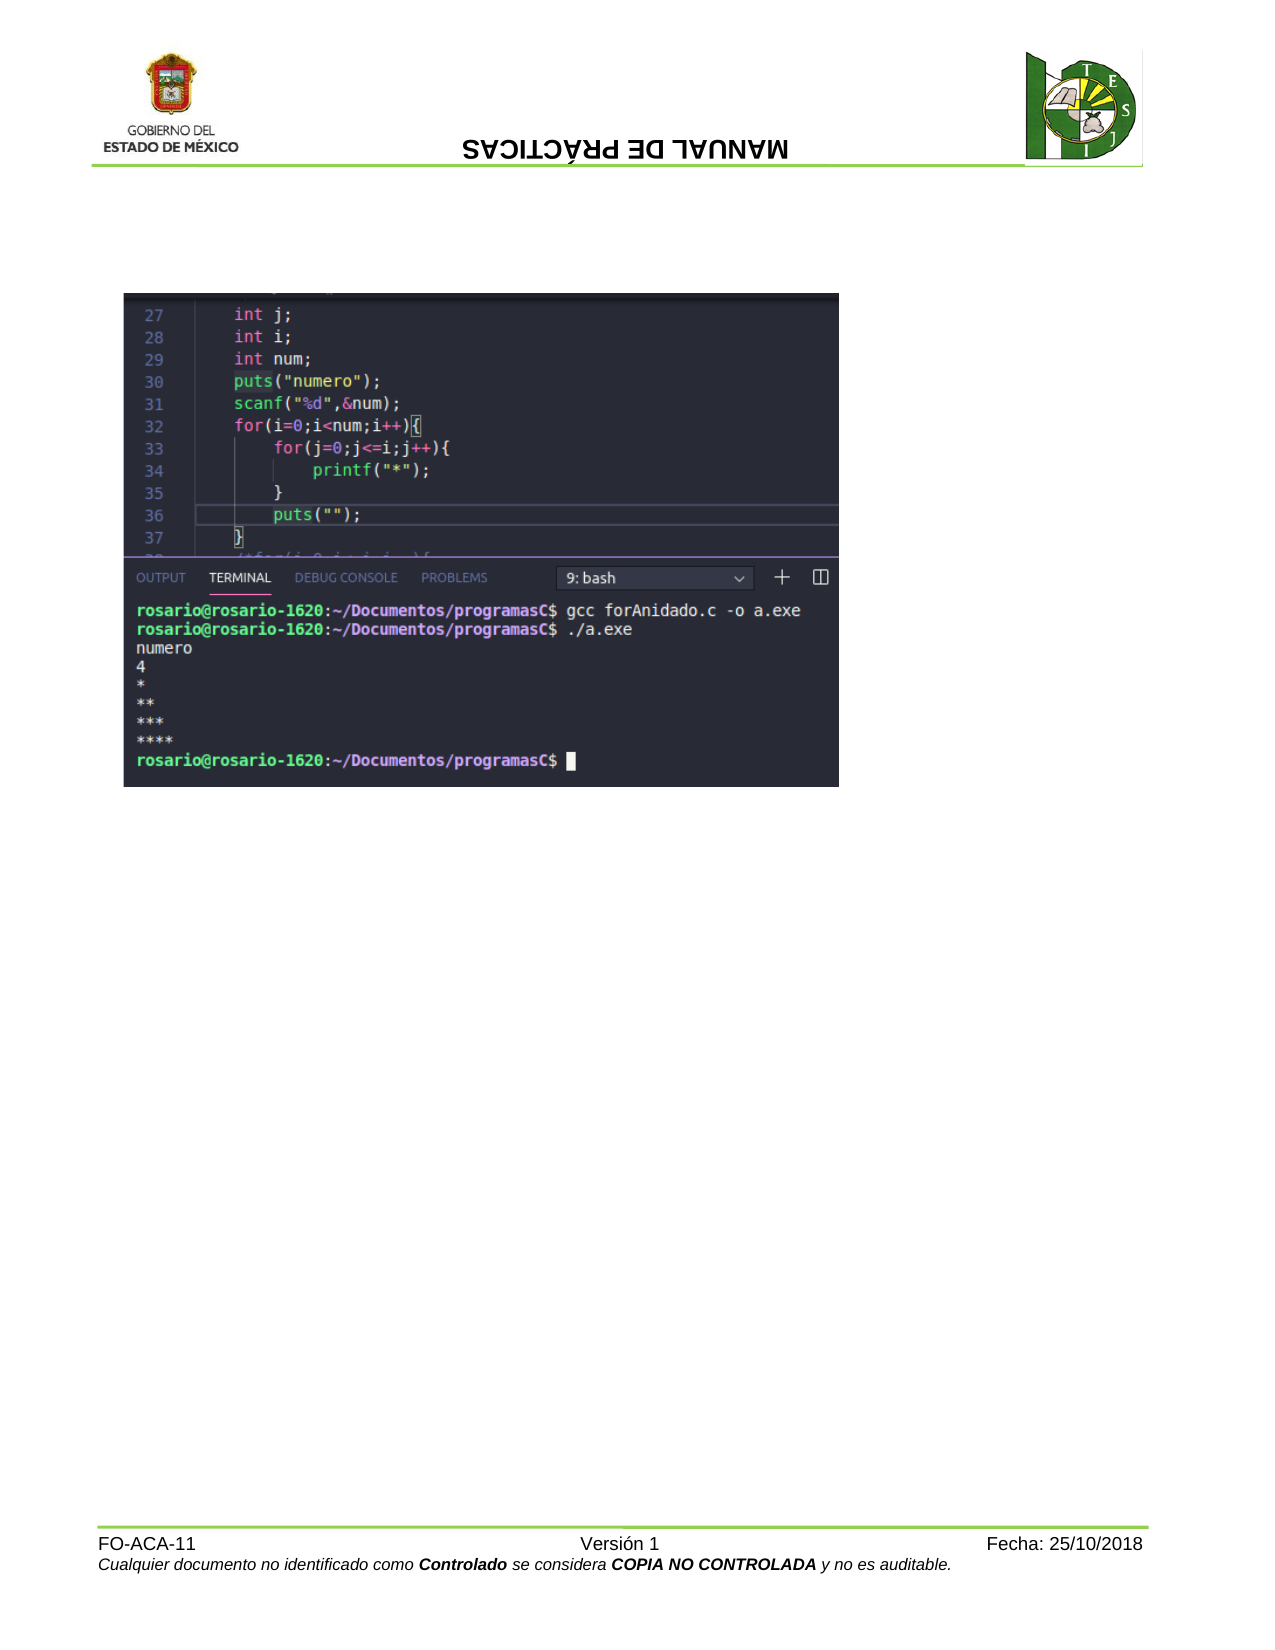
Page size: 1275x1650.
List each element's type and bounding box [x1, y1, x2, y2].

picture [95, 42, 241, 161]
picture [1024, 50, 1143, 166]
picture [526, 293, 839, 787]
